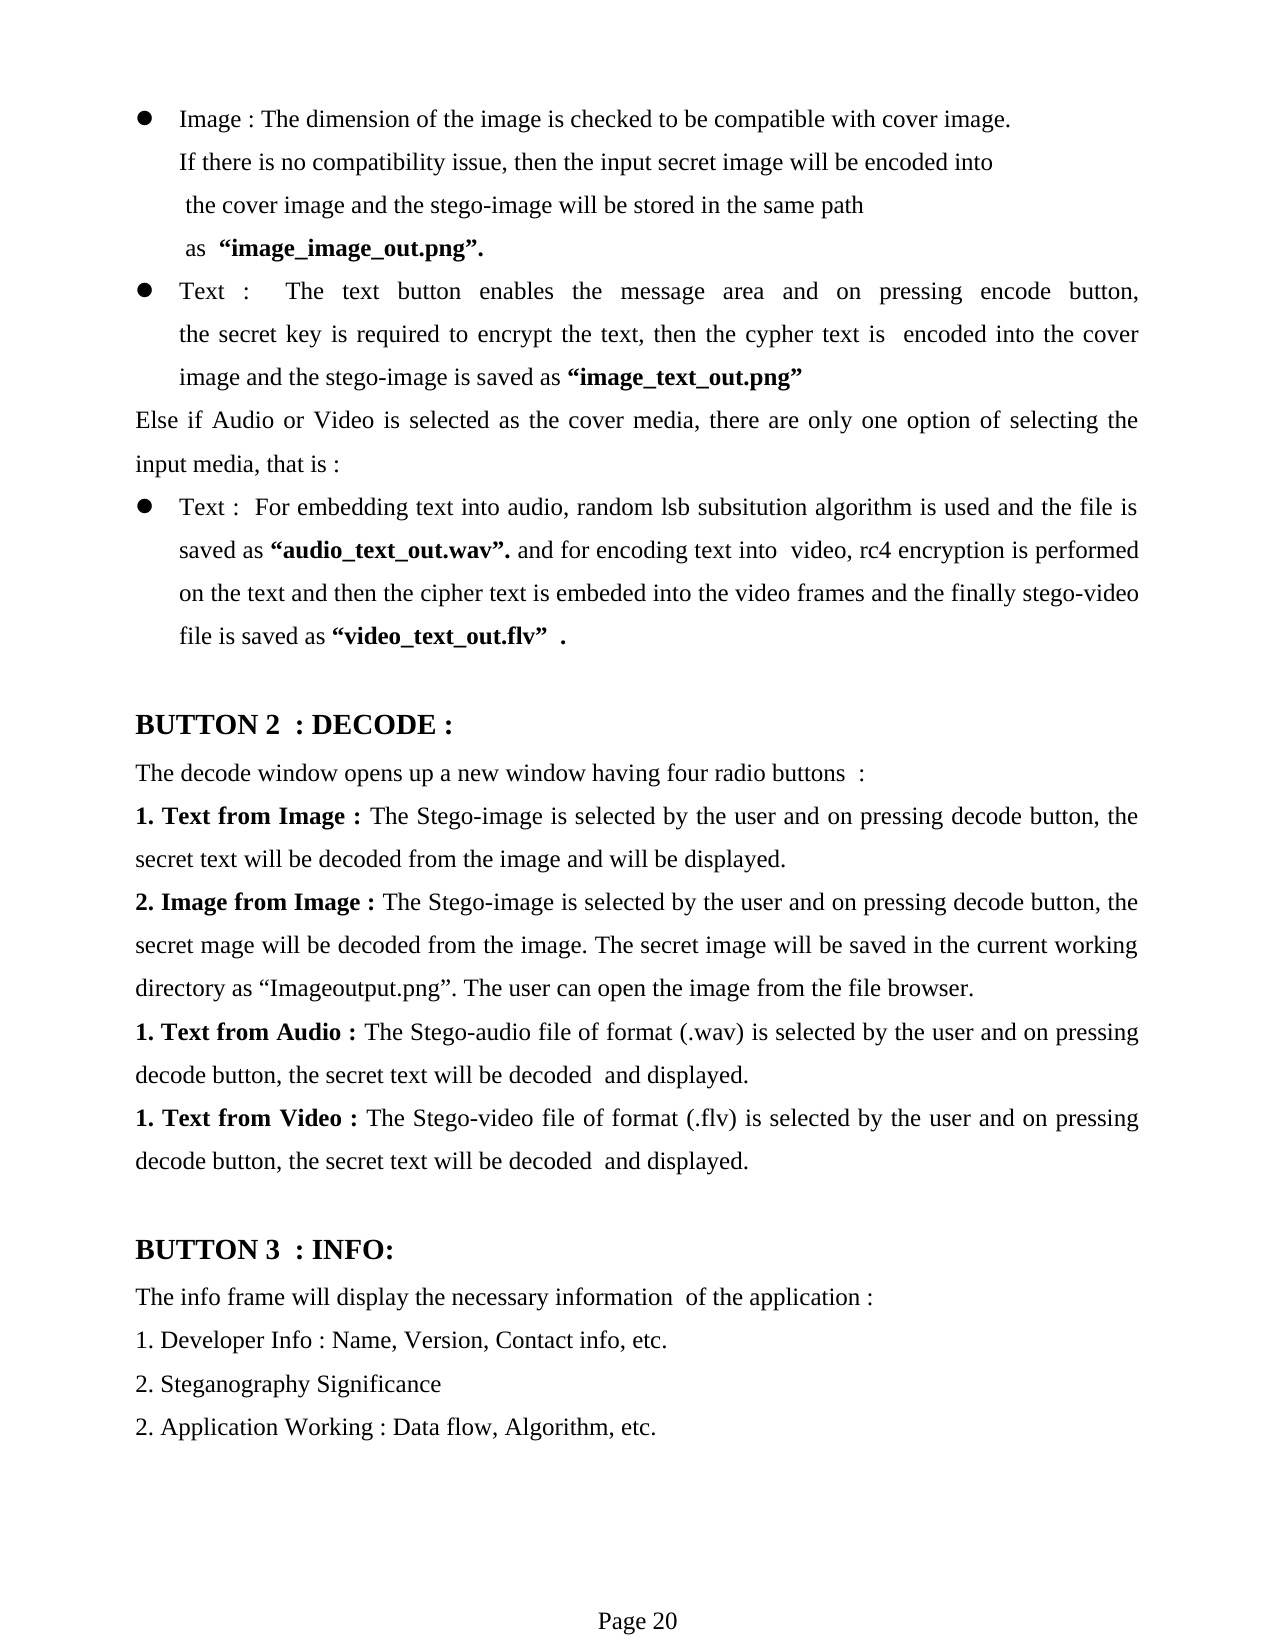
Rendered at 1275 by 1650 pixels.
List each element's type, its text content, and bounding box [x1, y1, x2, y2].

text If there is no compatibility issue, then the input secret image will be encoded into [135, 147, 1140, 176]
text 1. Developer Info : Name, Version, Contact info, etc. [135, 1326, 1140, 1354]
text The decode window opens up a new window having four radio buttons : [135, 758, 1140, 787]
text 2. Image from Image : The Stego-image is selected by the user and on pressing decode button, the secret mage will be decoded from the image. The secret image will be saved in the current working directory as “Imageoutput.png”. The user can open the image from the file browser. [135, 887, 1140, 1002]
text as “image_image_out.png”. [185, 233, 1140, 262]
text Else if Audio or Video is selected as the cover media, there are only one option of selecting the input media, that is : [135, 406, 1140, 477]
list Text : For embedding text into audio, random lsb subsitution algorithm is used and the file is saved as “audio_text_out.wav”. and for encoding text into video, rc4 encryption is performed on the text and then the cipher text is embeded into the video frames and the finally stego-video file is saved as “video_text_out.flv” . [135, 492, 1140, 650]
text The info frame will display the necessary information of the application : [135, 1282, 1140, 1311]
text BUTTON 3 : INFO: [135, 1232, 1140, 1266]
list Image : The dimension of the image is checked to be compatible with cover image. [135, 104, 1140, 132]
text 1. Text from Audio : The Stego-audio file of format (.wav) is selected by the user and on pressing decode button, the secret text will be decoded and displayed. [135, 1017, 1140, 1088]
text 2. Application Working : Data flow, Algorithm, etc. [135, 1412, 1140, 1441]
text 1. Text from Image : The Stego-image is selected by the user and on pressing decode button, the secret text will be decoded from the image and will be displayed. [135, 801, 1140, 873]
text BUTTON 2 : DECODE : [135, 707, 1140, 741]
text 1. Text from Video : The Stego-video file of format (.flv) is selected by the user and on pressing decode button, the secret text will be decoded and displayed. [135, 1103, 1140, 1175]
list Text : The text button enables the message area and on pressing encode button, the secret key is required to encrypt the text, then the cypher text is encoded into the cover image and the stego-image is saved as “image_text_out.png” [135, 276, 1140, 391]
text 2. Steganography Significance [135, 1369, 1140, 1397]
text the cover image and the stego-image will be stored in the same path [185, 190, 1140, 219]
